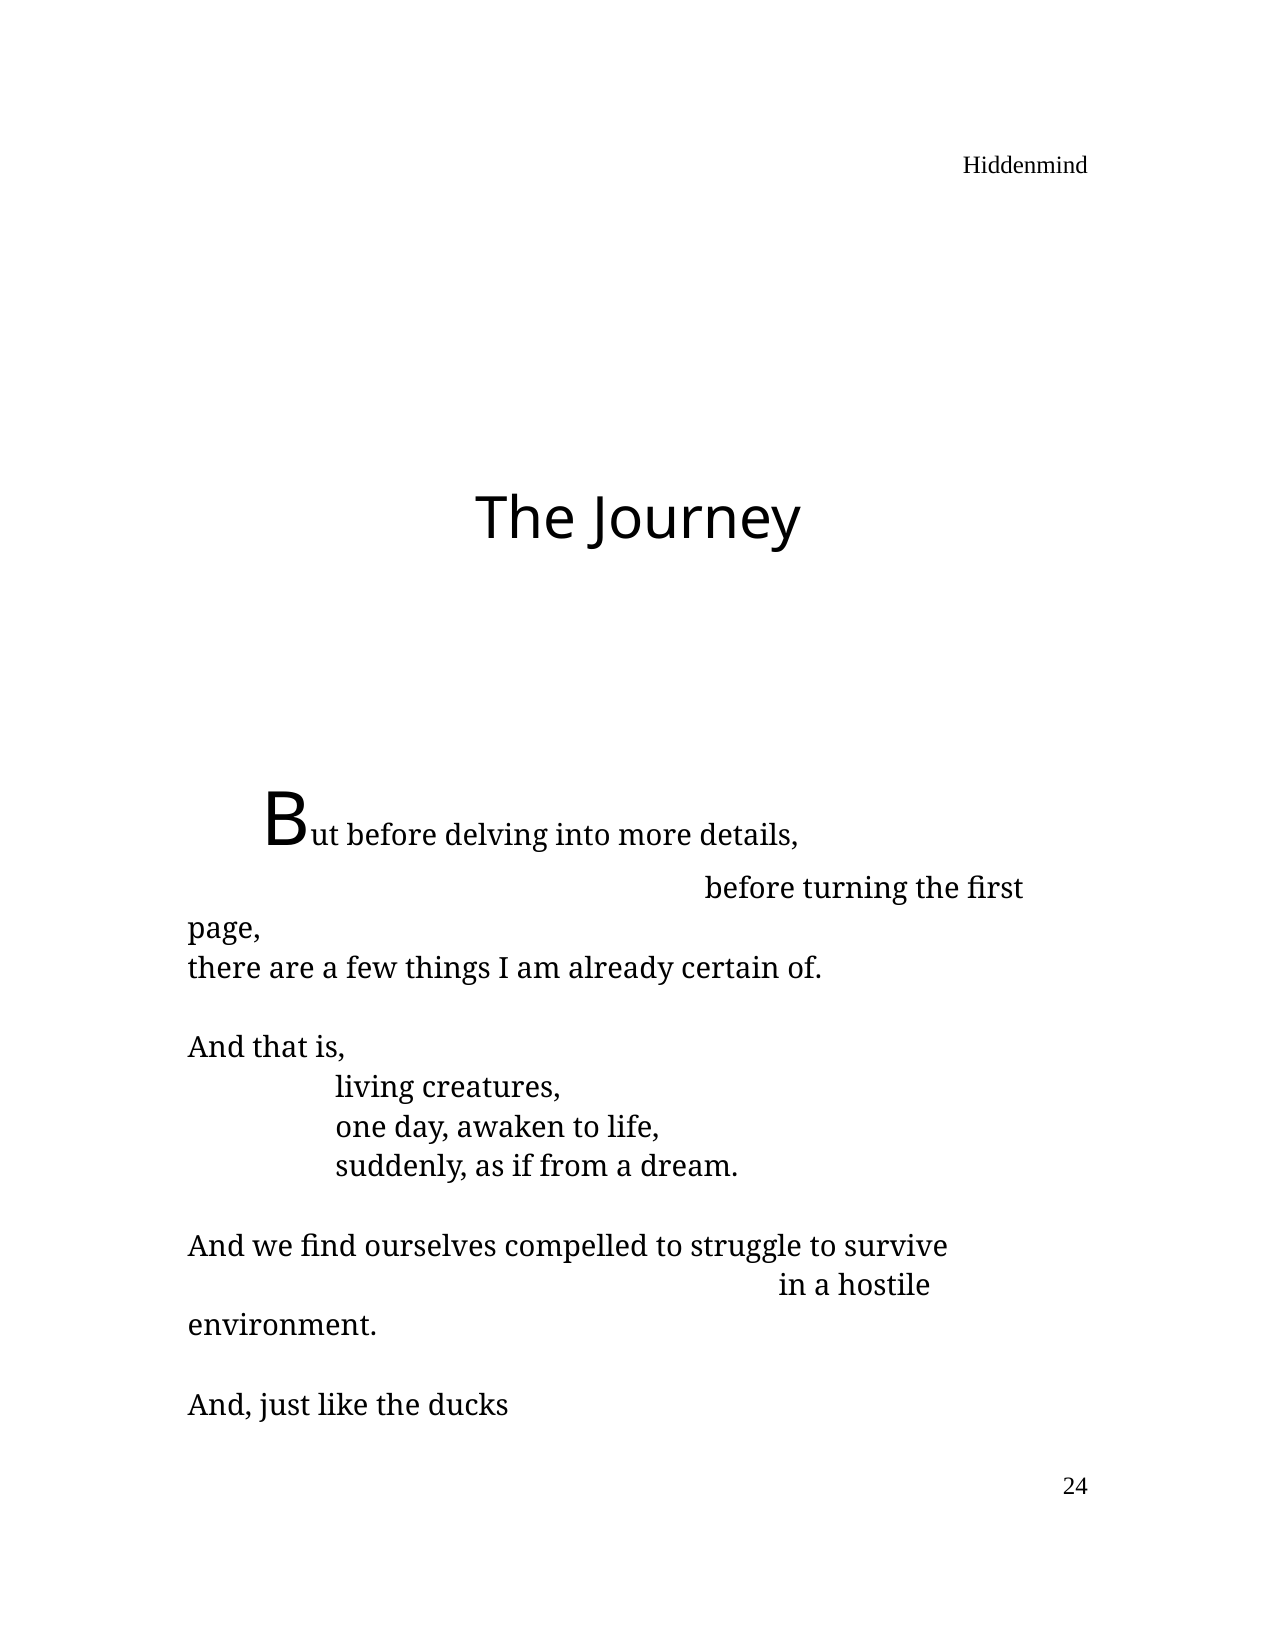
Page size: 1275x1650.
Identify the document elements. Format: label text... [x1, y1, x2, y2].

text But before delving into more details, [187, 766, 1087, 868]
text And, just like the ducks [187, 1384, 1087, 1423]
text before turning the first page, [187, 868, 1087, 947]
text in a hostile environment. [187, 1265, 1087, 1344]
text And that is, [187, 1027, 1087, 1066]
text living creatures, [187, 1066, 1087, 1106]
text one day, awaken to life, [187, 1106, 1087, 1146]
text suddenly, as if from a dream. [187, 1146, 1087, 1185]
text there are a few things I am already certain of. [187, 947, 1087, 987]
text And we find ourselves compelled to struggle to survive [187, 1225, 1087, 1265]
